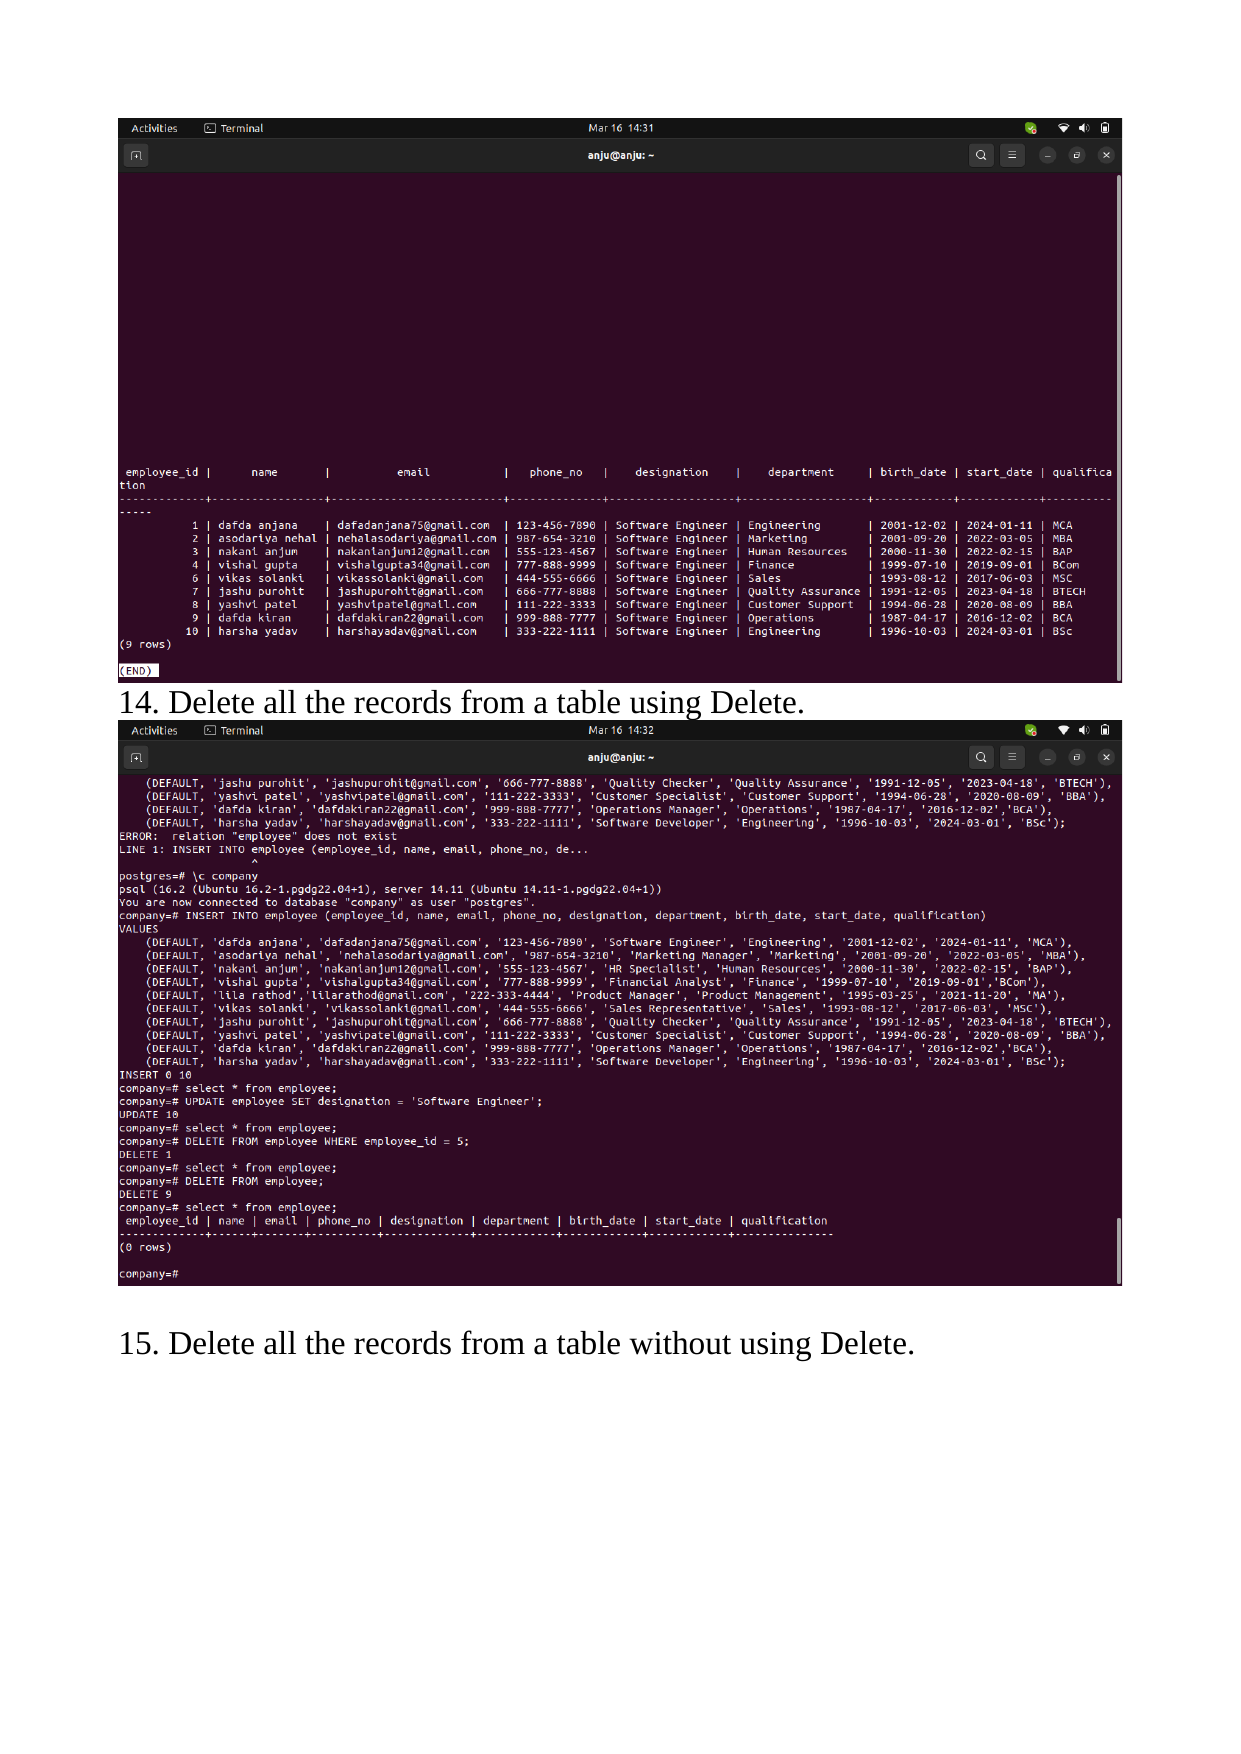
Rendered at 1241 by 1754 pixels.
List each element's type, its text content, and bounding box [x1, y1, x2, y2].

picture [118, 720, 1123, 1286]
text 15. Delete all the records from a table without using Delete. [118, 1323, 1122, 1362]
picture [118, 118, 1123, 683]
text 14. Delete all the records from a table using Delete. [118, 683, 1122, 720]
